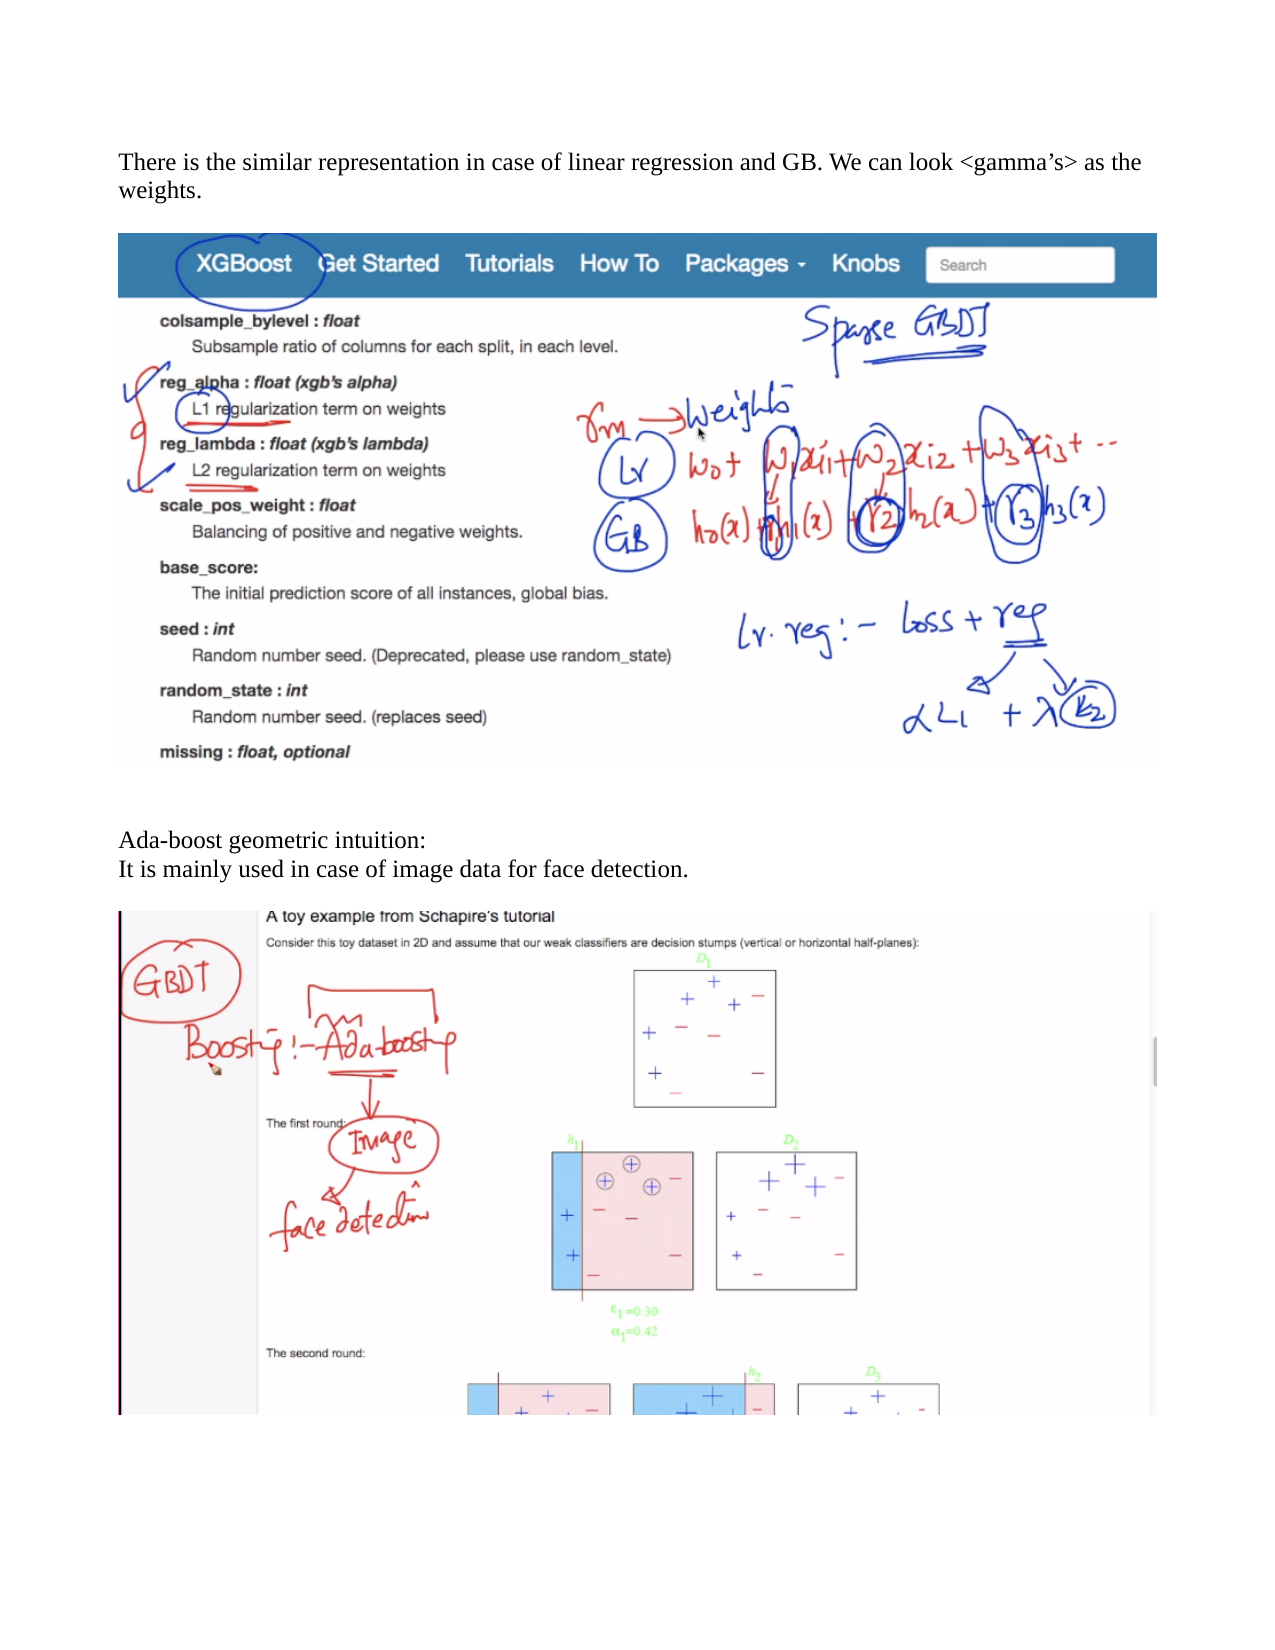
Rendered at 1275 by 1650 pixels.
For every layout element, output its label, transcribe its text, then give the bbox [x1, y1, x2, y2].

picture [118, 911, 1157, 1415]
text Ada-boost geometric intuition: [118, 825, 1157, 854]
text There is the similar representation in case of linear regression and GB. We can look <gamma’s> as the weights. [118, 147, 1157, 204]
picture [118, 233, 1157, 768]
text It is mainly used in case of image data for face detection. [118, 854, 1157, 883]
